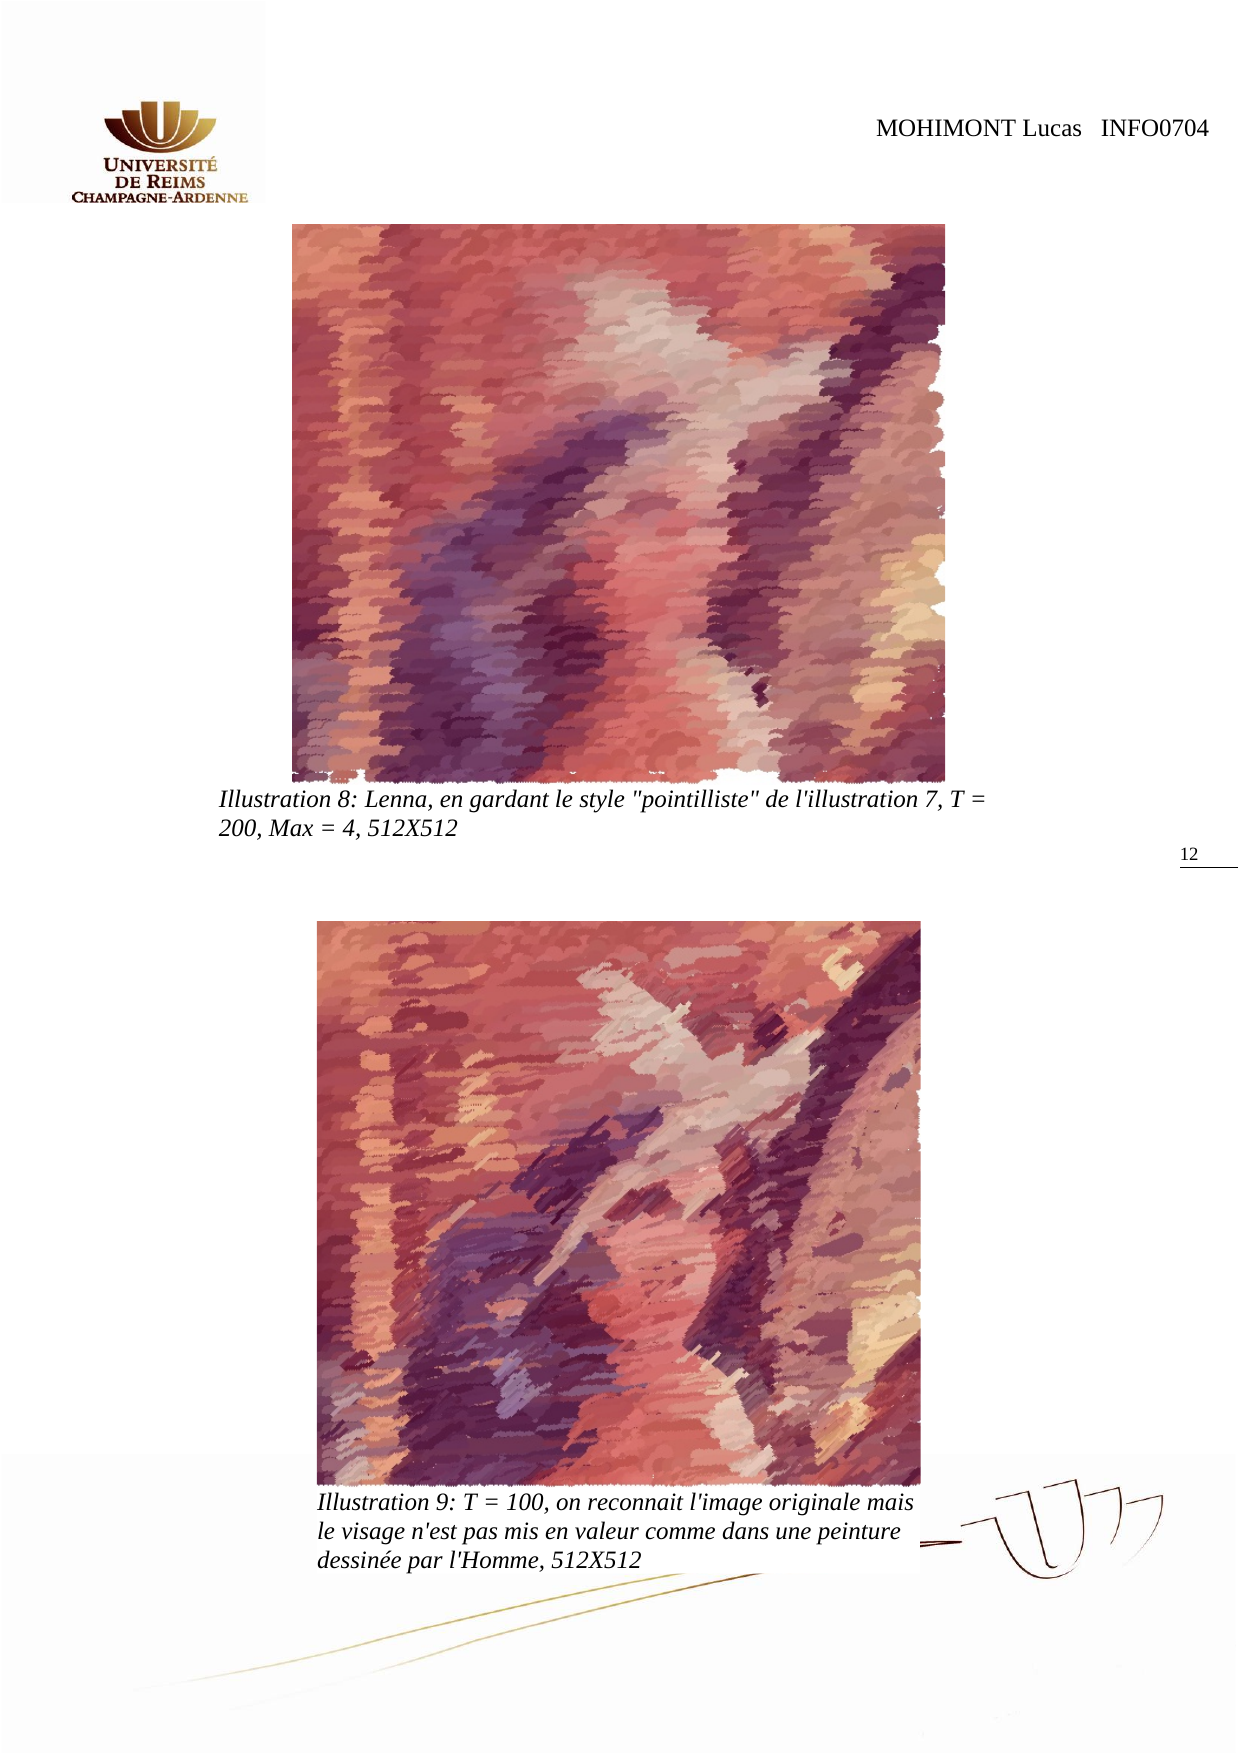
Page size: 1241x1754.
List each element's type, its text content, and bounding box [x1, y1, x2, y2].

table_header Présentation du sujet Pour le projet du module de traitement d'image, j'ai choisit d'implémenter une méthode de rendu non-photoréaliste. Aaron Hertzmann propose dans son article,« Painterly Rendering with Curved Brush Strokes of Multiples Sizes » , une méthode pour créer des images ayant l'apparence de peintures à partir de photographies. Cette méthode permet de simuler les coups de pinceaux d'un peintre en fonction de différents paramètres qui seront exposés plus loin. Ces paramètres permettent de donner un style de peinture précis à une image. I - Résumé de l'article 1 – Méthode principale Cet algorithme va simuler les méthodes utiliser par les peintres pour générer une image ayant l'aspect d'une peinture. L'image sera organisé en un ensemble de couche qui seront peintes successivement. Chaque couches sera associées à une taille de pinceau constante. La couche ayant la plus grande taille de pinceau est peinte en première, puis ensuite nous affinons les détails de l'image en peignant les couches ayant des tailles de pinceau plus petites. Chaque couches sera peinte à partir d'une version lissée de l'image originale. Nous avons gardés le choix du filtre de Gauss comme méthode de lissage de l'image. A.Hertzmann précise que la diffusion non linéaire peut être utilisé à la place du filtre de Gauss pour obtenir de meilleur résultat. Une couche est formée par un ensemble de coups de pinceaux et chaque coups de pinceaux est représentés par un ensemble de points de contrôles formant une B-Spline. Le calcul des points de contrôles se fait à partir du gradient de la luminance de l'image lissée. 2 – Sélection des coups de pinceau Une couche est donc un ensemble de coups de pinceaux. Nous devons parcourir l'image pour sélectionner les coordonnées de départ de chaque coups de pinceau. Une fois les points de contrôles des coups de pinceau calculés, nous pouvons peindre chaque coups dans un ordre aléatoire. Nous avons besoin d'abord de calculer la différence entre l'image originale lissée et l'image peinte. Initialement, l'image peinte est remplis par une par une couleur constante choisie de manière à ce que l'image entière soit traité par l'algorithme. 3 – Calcul des coups de pinceau Un coup de pinceau est initialisé avec un premier point de contrôle (x,y), un rayon R constant et une couleur C constante. Cette couleur C est la couleur de l'image originale lissée aux coordonnées (x,y). Un coup de pinceau est une courbe B-Spline représentée par un ensemble de points de contrôle. Le calcul des points de contrôle s'effectue comme les calculs des termes d'une suite récurrente. On effectue ces calculs jusqu'à atteindre le nombre maximal de points de contrôle définis par l'utilisateur et également si on atteint une autre condition d'arrêt. Le calcul s'arrête prématurément si l'amplitude du gradient est nulle en un point (x,y). II – Implémentation et résultats 1 – Choix d'implémentation L'implémentation a été réalisé en C++ avec la bibliothèque OpenCV. OpenCV nous fournit les fonctions essentielles aux chargements et l'enregistrement d'image, aux calculs de gradient et au lissage d'image utilisées par les différents algorithmes présentés précédemment. Les algorithmes présentés par A.Hertzmann sont suffisamment génériques pour nous laisser choisir des structures de données adaptés. Les rayons des pinceaux simulés par l'algorithme de rendu sont calculés à partir de 3 constantes : le rayon maximum du pinceau, un facteur qui permettra de calculer les rayons suivants à partir du rayon maximum et le nombre de rayon utilisé pour peindre l'image(c'est à dire le nombre de couches peintes successivement). Concernant le calcul de la différence entre l'image de référence lissée et l'image peinte, la différence calculée pour la première couche est fixée à la constante 2*T, de manière à ce que l'erreur moyenne de chaque région M soit toujours supérieure au taux d'approximation T. Ainsi l'image résultante sera peinte sur toute sa surface. La constante T est comprise entre 0 et 255 et correspondant à l'approximation à atteindre par rapport à l'image originale. Plus T est élevé, plus l'approximation sera grossière, et plus T est faible, plus l'image résultante sera fidèle à l'image d'origine. Nous avons choisit de peindre chaque coups de pinceau juste après l'avoir calculé, ce qui évite des stockages inutiles. Nous utilisons un Z-Buffer pour peindre les coups de pinceau de manière aléatoire mais aussi pour réduire le nombre de coups de pinceau à calculer. Le Z-Buffer est une image en niveau de gris initialisée à 0 sur tous ses pixels. Nous attribuons à chaque coups de pinceau une valeur z aléatoire comprise entre 1 et 255. Si cette valeur z est supérieure à la valeur présente dans le Z-Buffer nous pouvons peindre le coups de pinceau, sinon ce coups de pinceau n'a pas besoin d'être calculé puisqu'il ne sera pas peint. Lorsque nous peignons l'image, nous peignons aussi dans le Z-Buffer mais avec un rayon R plus petit pour éviter que certains coups de pinceaux ne soient trop espacé les uns des autres dans certaines zone de l'image. Par rapport à la version proposée par A.Hertzmann, il manque la gestion de la transparence entre les couches qui se superposent et aussi il manque une part d'aléatoire propre à certains style de peinture. Nous avons limité cette part d'aléatoire au minimum, en modifiant la couleur des coups de pinceau à partir du z aléatoire généré pour le Z-Buffer. Cette variation de la couleur donne à l'image un aspect moins parfait. 2 – Résultats 1 – Paramètres Les résultats dépendent des paramètres suivants : T, le seuil d'approximation de l'image, exprimé en valeur de niveaux de gris. Plus T est élevé, plus l'image peinte est grossière par rapport à l'image d'origine. Min et Max, respectivement la taille minimale et la taille maximale d'un coup de pinceau Rmax, ratio, et n : respectivement la taille maximale du pinceau(en pixels), le ratio utilisé pour calculer la taille du pinceau des couches suivantes, n le nombre de couches à peindre fc, le filtre de courbure, permet d'atténuer ou d'exagérer la courbure des coups de pinceau fo, constante utilisée pour augmenter ou diminuer la taille du noyau utilisé pour le lissage de l'image fg, constante utilisée pour augmenter ou diminuer l'espacement entre les coups de pinceau Par défaut on utilisera les valeurs suivantes : T = 100 Min = 4, Max = 16 Rmax = 8, ratio = 0.5, n = 3 fc = 1.0 fo = 1.0 fg = 1.0 2 – Approximation de l'image originale Nous ferons varier l'approximation de l'image de manière à avoir 3 résultats assez différents : L'approximation de l'image ne dépends pas que de dépends, elle dépend également de la taille maximale des coups de pinceaux et de la taille des pinceaux. On peut s'approcher d'un style pointilliste en gardant une approximation faible(T > 100) et en limitant la taille des coups de pinceau (Max < 4) : 3 – Le cas particulier des visages La méthode proposée par A.Hertzmann donne des rendus assez proche de peinture pour des objets ou des paysages par exemples. Mais les visages humains sont souvent déformés lorsque l'on utilise cette méthode. Comme les coups de pinceau sont dessinés aléatoirement, les visages sont rarement mis en valeur. Cette méthode ne donne des résultats satisfaisant pour les portraits que si l'on choisit une approximation très fidèle de l'image originale(T < 50). Ou alors l'image originale doit avoir une résolution assez grande(supérieur à 1920X1080). On peut obtenir un meilleur résultat en augmentant la résolution de l'image originale et en augmentant la taille du noyau utilisé pour le lissage : 4 – Conclusion La méthode proposée par A.Hertzmann dans son article publié en 1998 produit des résultats assez proche des peintures faites par l'Homme. Mais cette méthode a un certains nombre de limites. La modélisation des coups de pinceau est limité car les paramètres utilisés restent statiques, ce qui peut justement donner l'impression que ces images ont effectivement été générées par une machine. Cette méthode n'est pas adapté pour « peindre » des portraits, la machine n'ayant pas la capacité de reconnaître les visages, les résultats sont souvent approximatifs(voir difforme dans certains cas). Il serait intéressant de modifier cette méthode avec des techniques de reconnaissance des visages pour obtenir un résultat plus proche de la réalité. [109, 225, 1128, 1453]
picture [1, 921, 1236, 1753]
picture [292, 224, 946, 785]
picture [1, 1, 265, 203]
